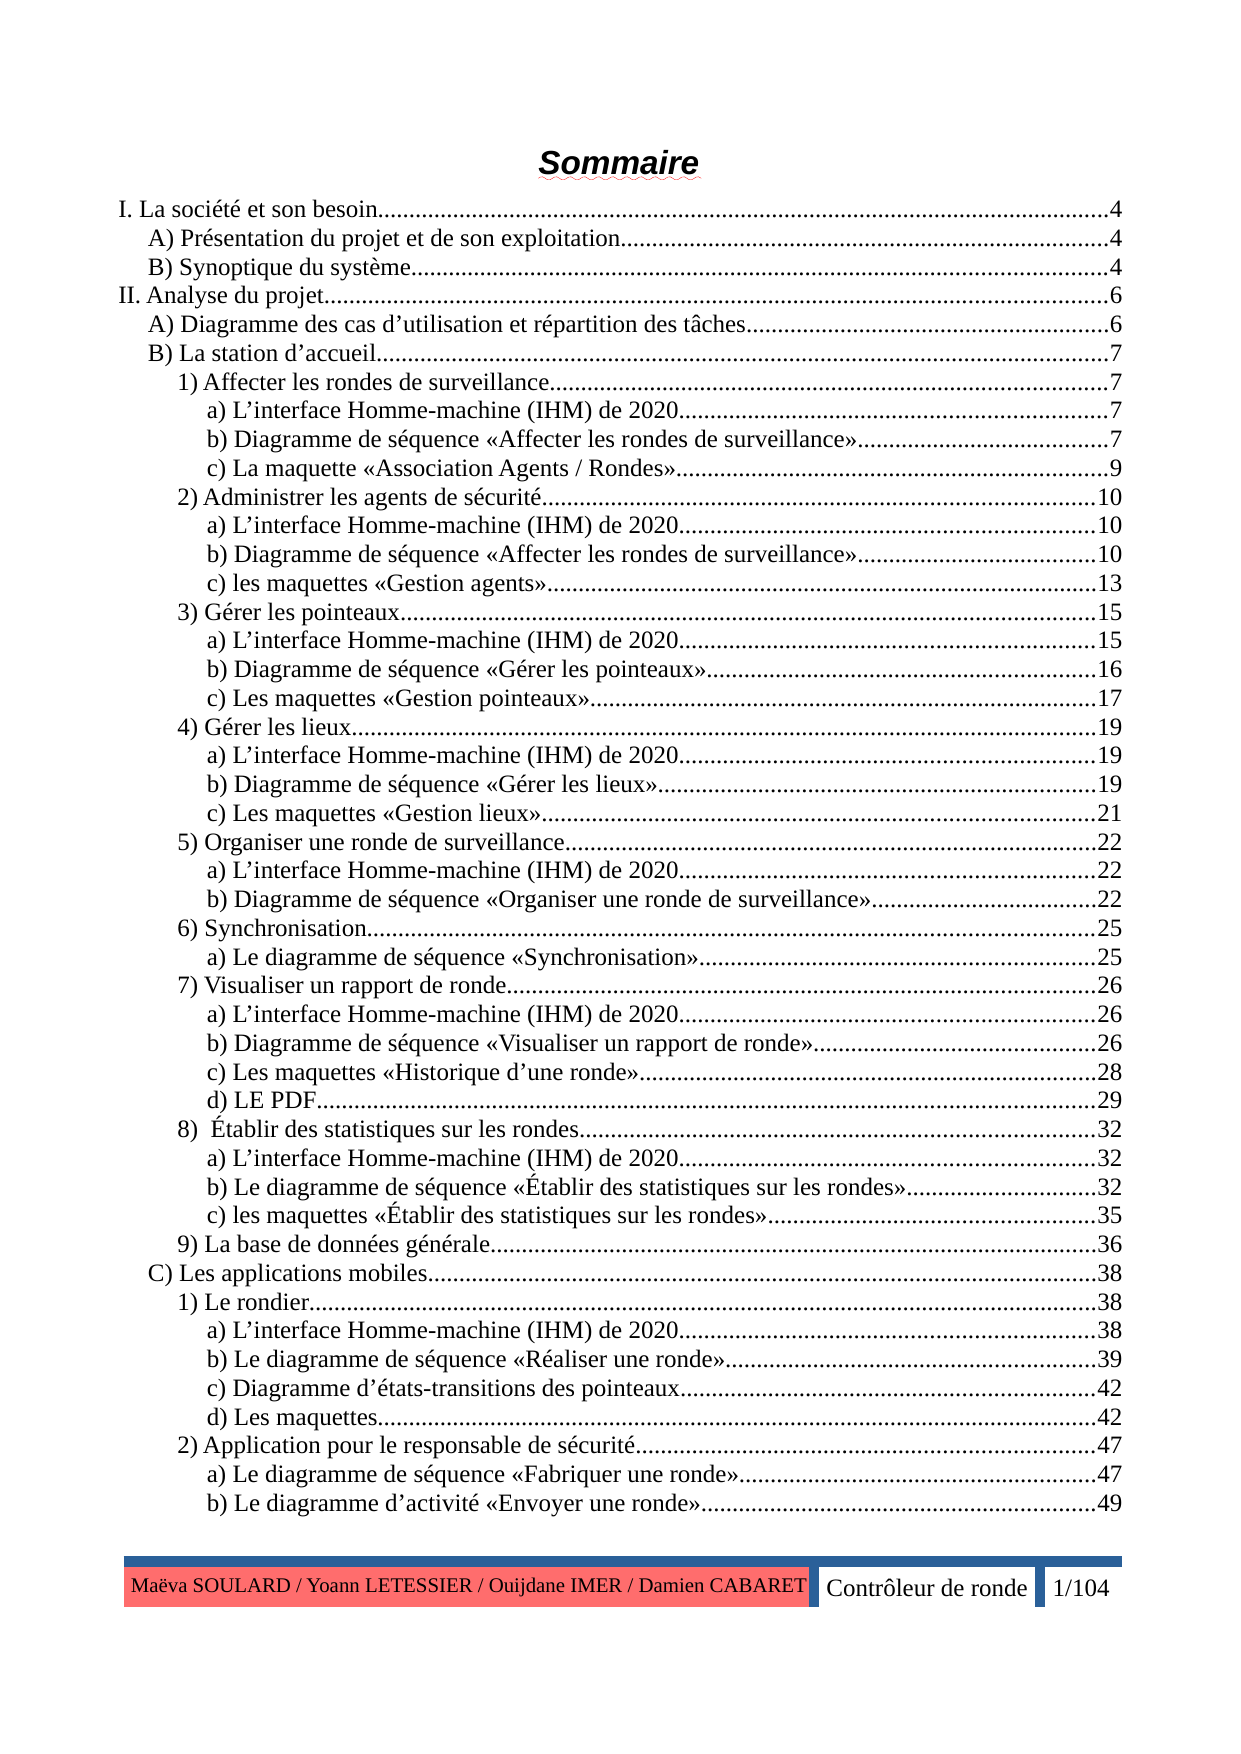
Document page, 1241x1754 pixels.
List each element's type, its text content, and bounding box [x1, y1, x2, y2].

text a) L’interface Homme-machine (IHM) de 2020 10 [207, 510, 1122, 539]
text 8) Établir des statistiques sur les rondes 32 [177, 1114, 1122, 1143]
text a) L’interface Homme-machine (IHM) de 2020 32 [207, 1143, 1122, 1172]
text 2) Administrer les agents de sécurité 10 [177, 482, 1122, 510]
text A) Diagramme des cas d’utilisation et répartition des tâches 6 [148, 309, 1122, 338]
text 6) Synchronisation 25 [177, 913, 1122, 942]
text c) les maquettes «Gestion agents» 13 [207, 568, 1122, 597]
text c) Les maquettes «Historique d’une ronde» 28 [207, 1057, 1122, 1085]
text I. La société et son besoin 4 [118, 194, 1122, 223]
text b) Diagramme de séquence «Visualiser un rapport de ronde» 26 [207, 1028, 1122, 1057]
text c) Les maquettes «Gestion lieux» 21 [207, 798, 1122, 827]
text 7) Visualiser un rapport de ronde 26 [177, 970, 1122, 999]
text b) Le diagramme de séquence «Réaliser une ronde» 39 [207, 1344, 1122, 1373]
text a) Le diagramme de séquence «Fabriquer une ronde» 47 [207, 1459, 1122, 1488]
text c) Diagramme d’états-transitions des pointeaux 42 [207, 1373, 1122, 1402]
text 3) Gérer les pointeaux 15 [177, 597, 1122, 625]
text c) Les maquettes «Gestion pointeaux» 17 [207, 683, 1122, 712]
text b) Le diagramme d’activité «Envoyer une ronde» 49 [207, 1488, 1122, 1517]
text a) L’interface Homme-machine (IHM) de 2020 22 [207, 855, 1122, 884]
text 9) La base de données générale 36 [177, 1229, 1122, 1258]
text 2) Application pour le responsable de sécurité 47 [177, 1430, 1122, 1459]
text a) L’interface Homme-machine (IHM) de 2020 7 [207, 395, 1122, 424]
text b) Le diagramme de séquence «Établir des statistiques sur les rondes» 32 [207, 1172, 1122, 1200]
text a) L’interface Homme-machine (IHM) de 2020 15 [207, 625, 1122, 654]
text B) Synoptique du système 4 [148, 252, 1122, 280]
text d) Les maquettes 42 [207, 1402, 1122, 1430]
subtitle Sommaire [118, 143, 1122, 182]
text II. Analyse du projet 6 [118, 280, 1122, 309]
text b) Diagramme de séquence «Affecter les rondes de surveillance» 7 [207, 424, 1122, 453]
text b) Diagramme de séquence «Gérer les pointeaux» 16 [207, 654, 1122, 683]
text A) Présentation du projet et de son exploitation 4 [148, 223, 1122, 252]
text b) Diagramme de séquence «Affecter les rondes de surveillance» 10 [207, 539, 1122, 568]
text a) L’interface Homme-machine (IHM) de 2020 26 [207, 999, 1122, 1028]
text a) Le diagramme de séquence «Synchronisation» 25 [207, 942, 1122, 970]
text B) La station d’accueil 7 [148, 338, 1122, 367]
text a) L’interface Homme-machine (IHM) de 2020 38 [207, 1315, 1122, 1344]
text 1) Affecter les rondes de surveillance 7 [177, 367, 1122, 395]
text c) les maquettes «Établir des statistiques sur les rondes» 35 [207, 1200, 1122, 1229]
text d) LE PDF 29 [207, 1085, 1122, 1114]
text a) L’interface Homme-machine (IHM) de 2020 19 [207, 740, 1122, 769]
text 5) Organiser une ronde de surveillance 22 [177, 827, 1122, 855]
text b) Diagramme de séquence «Gérer les lieux» 19 [207, 769, 1122, 798]
text C) Les applications mobiles 38 [148, 1258, 1122, 1287]
text b) Diagramme de séquence «Organiser une ronde de surveillance» 22 [207, 884, 1122, 913]
text c) La maquette «Association Agents / Rondes» 9 [207, 453, 1122, 482]
text 4) Gérer les lieux 19 [177, 712, 1122, 740]
text 1) Le rondier 38 [177, 1287, 1122, 1315]
